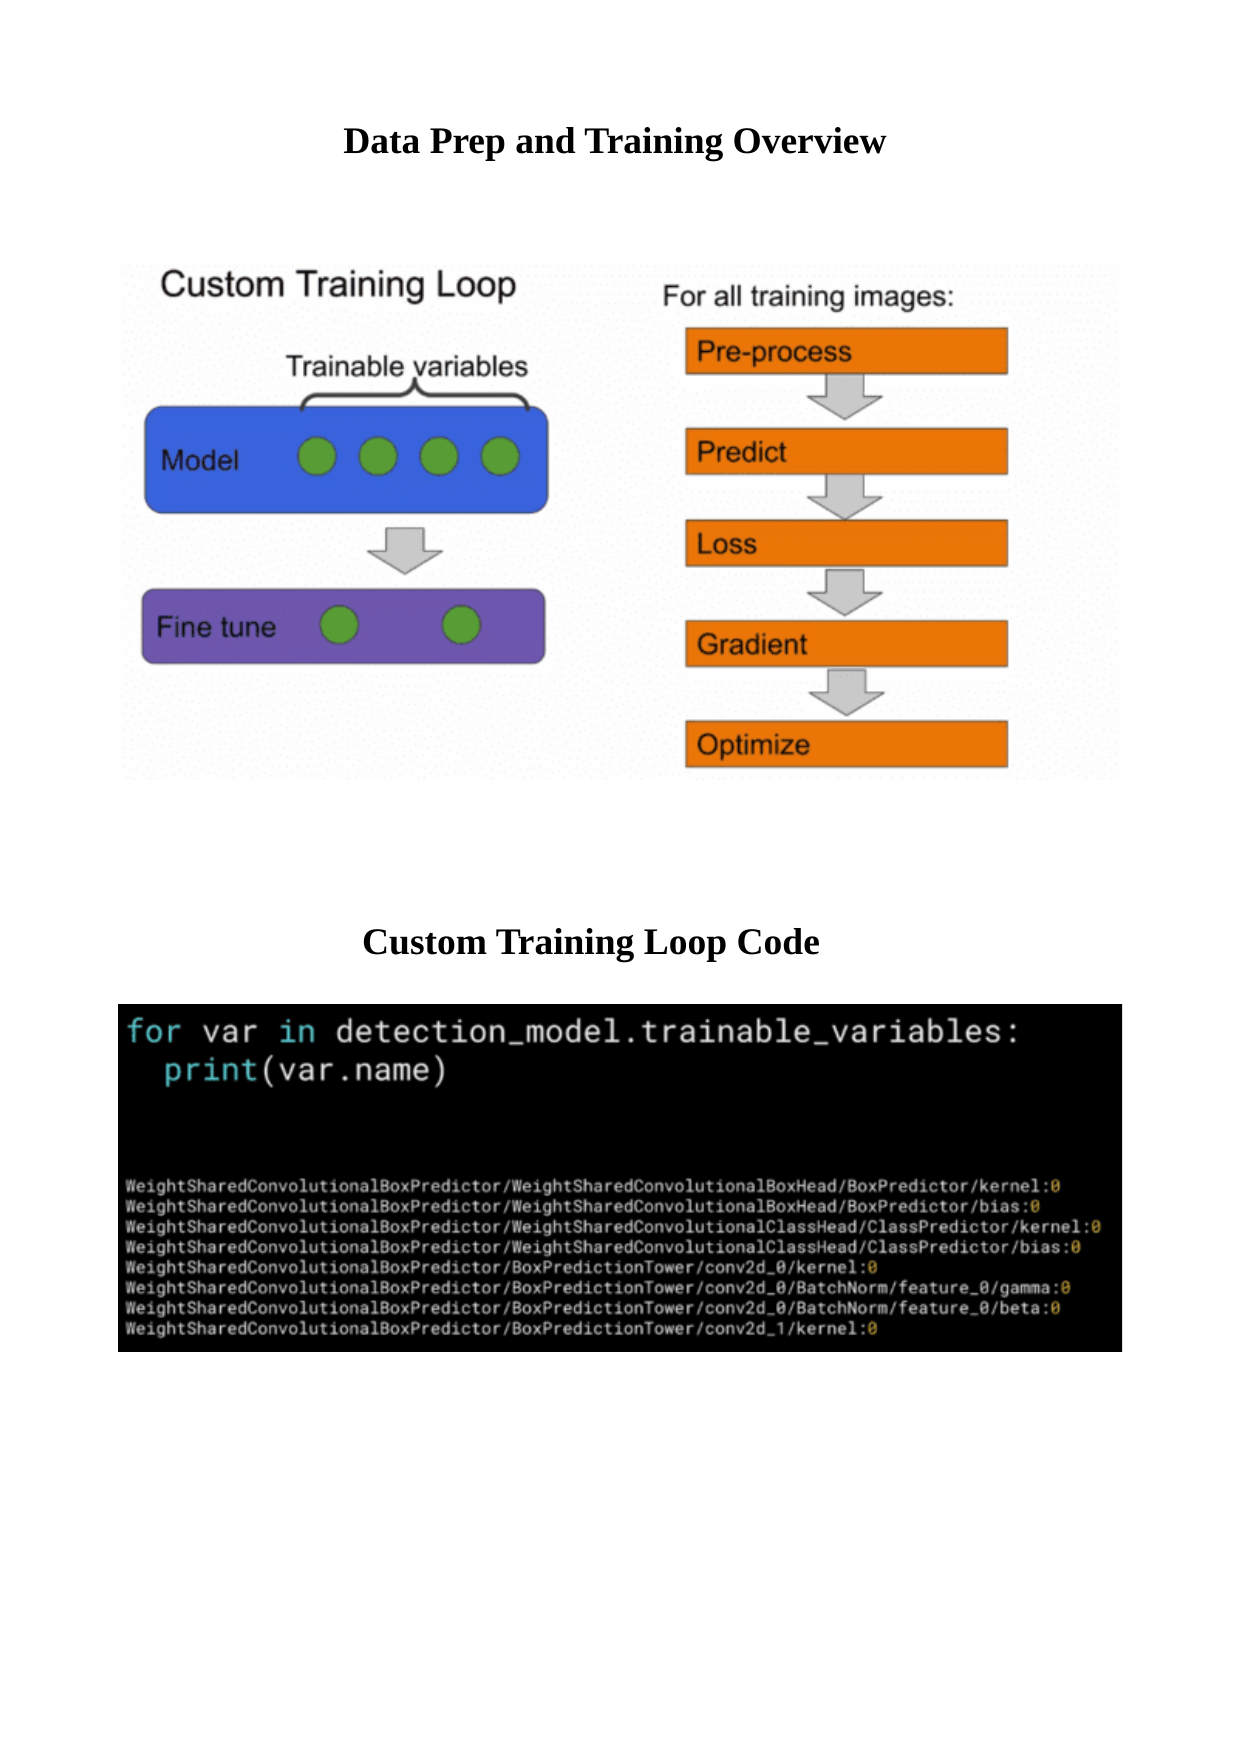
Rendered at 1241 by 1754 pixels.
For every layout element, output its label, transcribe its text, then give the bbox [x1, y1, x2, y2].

subtitle Data Prep and Training Overview [118, 118, 1122, 161]
subtitle Custom Training Loop Code [118, 920, 1122, 963]
picture [118, 255, 1123, 780]
picture [118, 1004, 1123, 1352]
